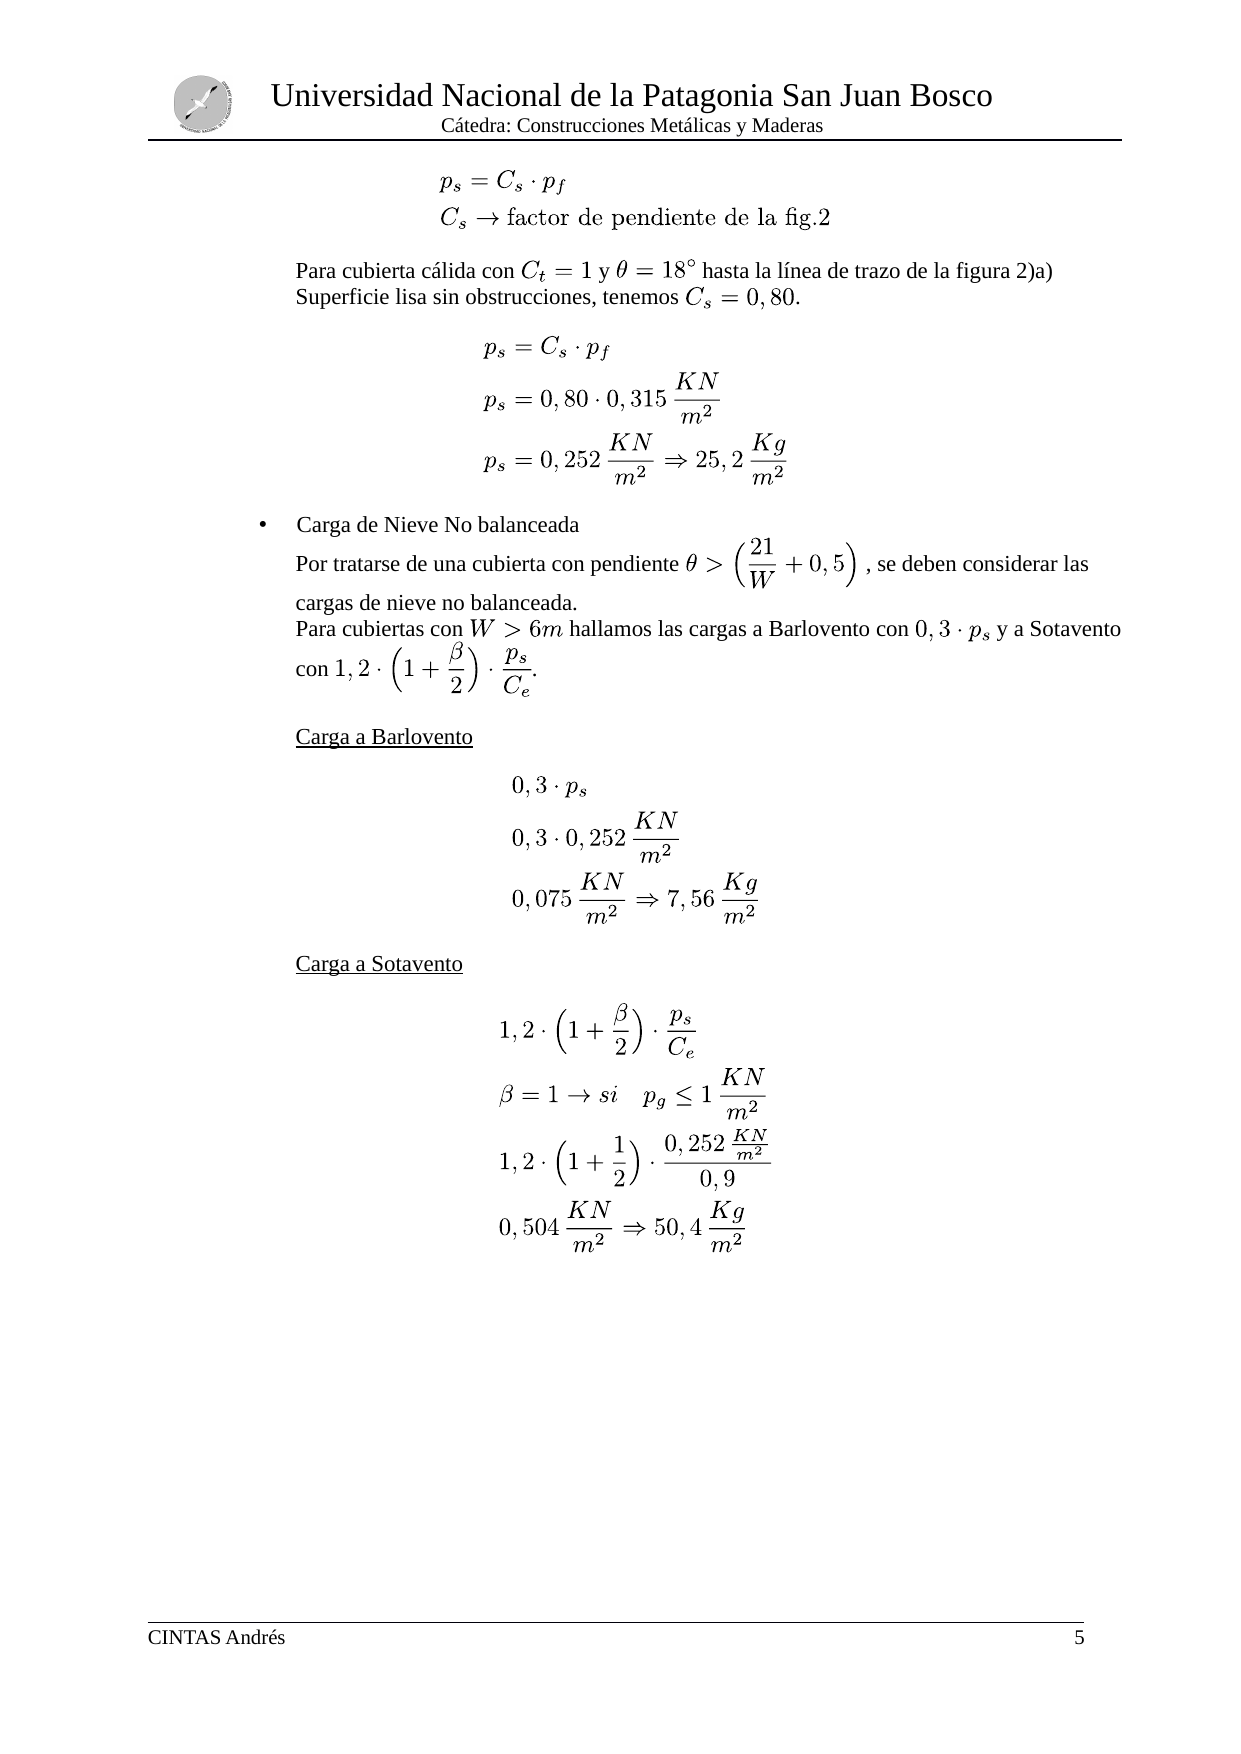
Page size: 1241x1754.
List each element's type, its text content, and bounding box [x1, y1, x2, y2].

text Carga a Sotavento [148, 950, 1122, 977]
picture [173, 75, 233, 134]
text Para cubierta cálida con y hasta la línea de trazo de la figura 2)a) Superficie lisa sin obstrucciones, tenemos . [148, 257, 1122, 309]
text Por tratarse de una cubierta con pendiente , se deben considerar las cargas de nieve no balanceada. [148, 538, 1122, 615]
text Para cubiertas con hallamos las cargas a Barlovento con y a Sotavento con . [148, 615, 1122, 697]
text Carga a Barlovento [148, 723, 1122, 750]
list Carga de Nieve No balanceada [259, 511, 1122, 538]
